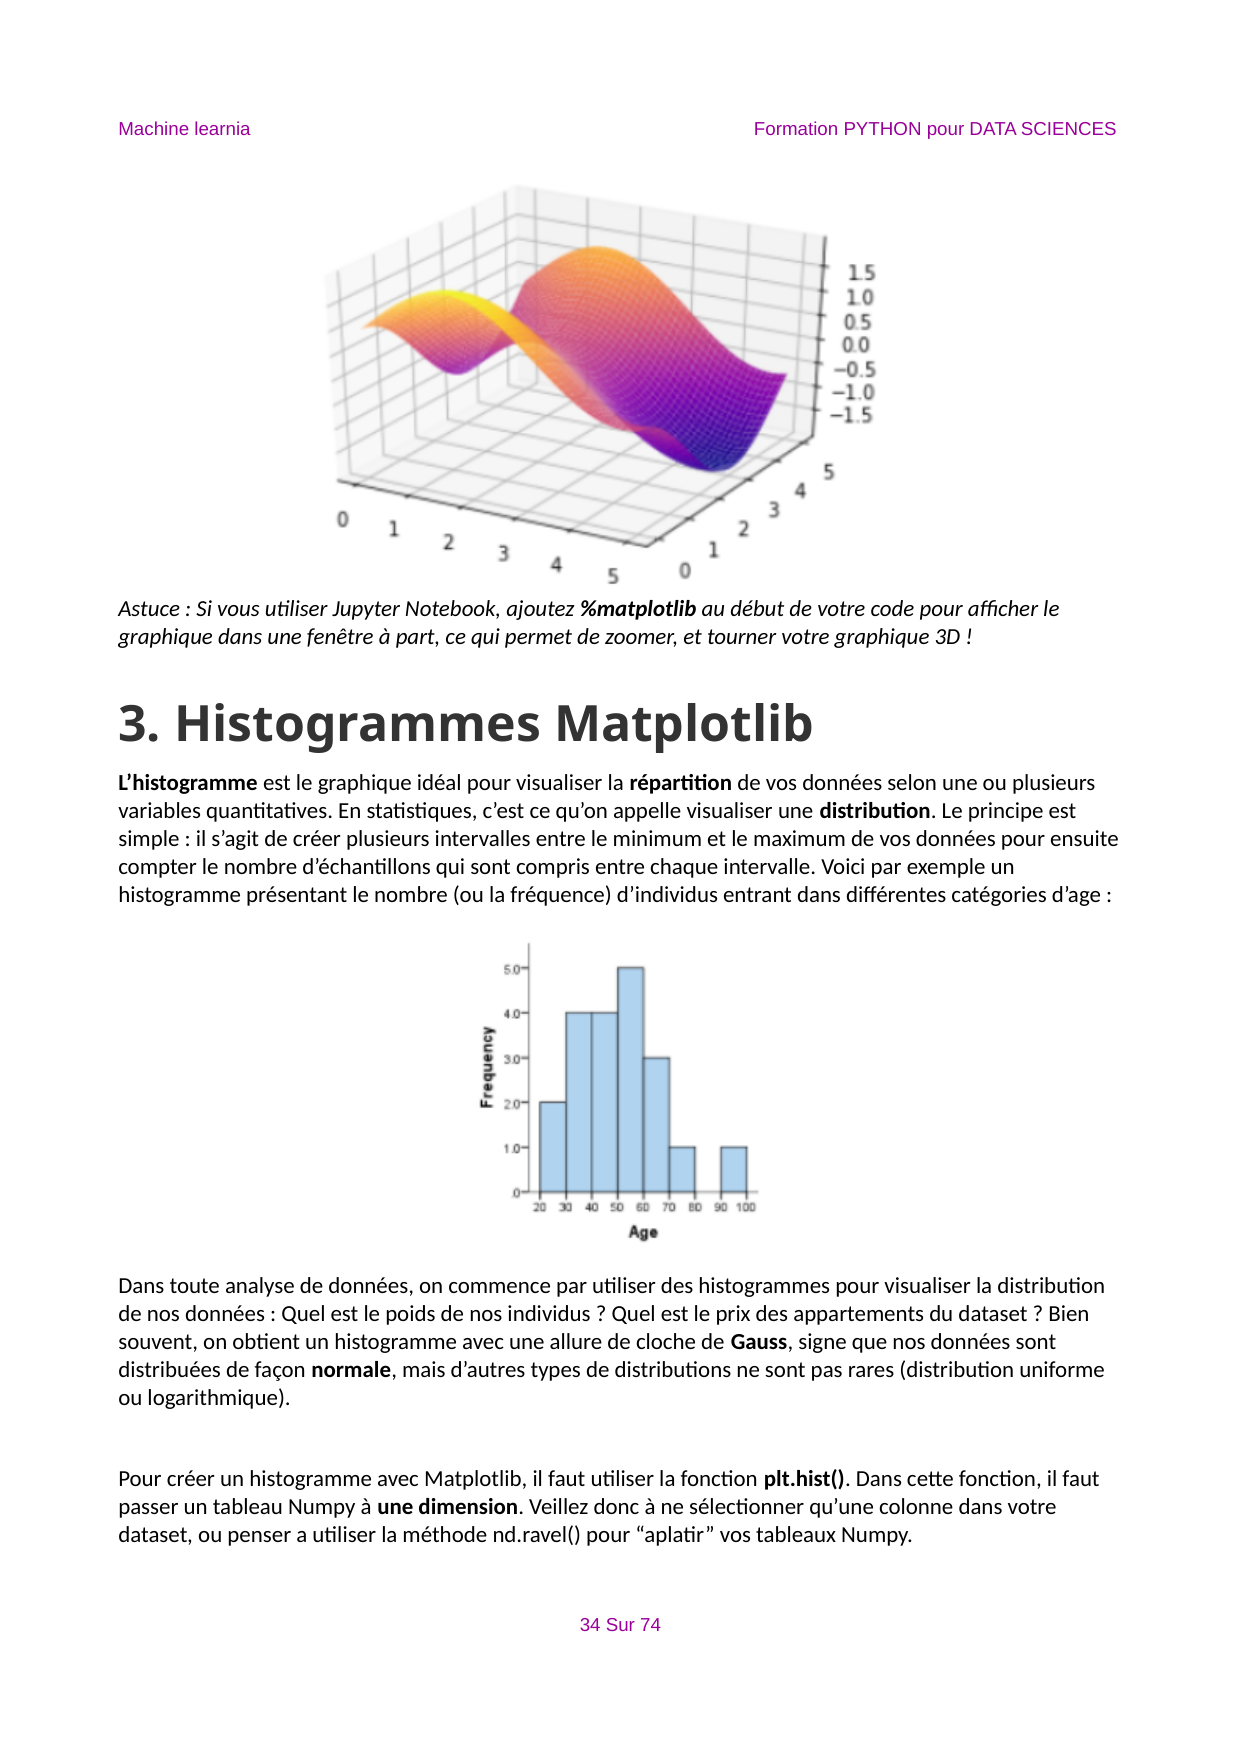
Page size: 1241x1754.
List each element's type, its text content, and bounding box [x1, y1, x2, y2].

text Pour créer un histogramme avec Matplotlib, il faut utiliser la fonction plt.hist(). Dans cette fonction, il faut passer un tableau Numpy à une dimension. Veillez donc à ne sélectionner qu’une colonne dans votre dataset, ou penser a utiliser la méthode nd.ravel() pour “aplatir” vos tableaux Numpy. [118, 1464, 1122, 1548]
text Astuce : Si vous utiliser Jupyter Notebook, ajoutez %matplotlib au début de votre code pour afficher le graphique dans une fenêtre à part, ce qui permet de zoomer, et tourner votre graphique 3D ! [118, 169, 1122, 650]
subtitle 3. Histogrammes Matplotlib [118, 688, 1122, 756]
text L’histogramme est le graphique idéal pour visualiser la répartition de vos données selon une ou plusieurs variables quantitatives. En statistiques, c’est ce qu’on appelle visualiser une distribution. Le principe est simple : il s’agit de créer plusieurs intervalles entre le minimum et le maximum de vos données pour ensuite compter le nombre d’échantillons qui sont compris entre chaque intervalle. Voici par exemple un histogramme présentant le nombre (ou la fréquence) d’individus entrant dans différentes catégories d’age : [118, 768, 1122, 908]
picture [420, 921, 820, 1271]
text Dans toute analyse de données, on commence par utiliser des histogrammes pour visualiser la distribution de nos données : Quel est le poids de nos individus ? Quel est le prix des appartements du dataset ? Bien souvent, on obtient un histogramme avec une allure de cloche de Gauss, signe que nos données sont distribuées de façon normale, mais d’autres types de distributions ne sont pas rares (distribution uniforme ou logarithmique). [118, 921, 1122, 1411]
picture [286, 169, 954, 595]
